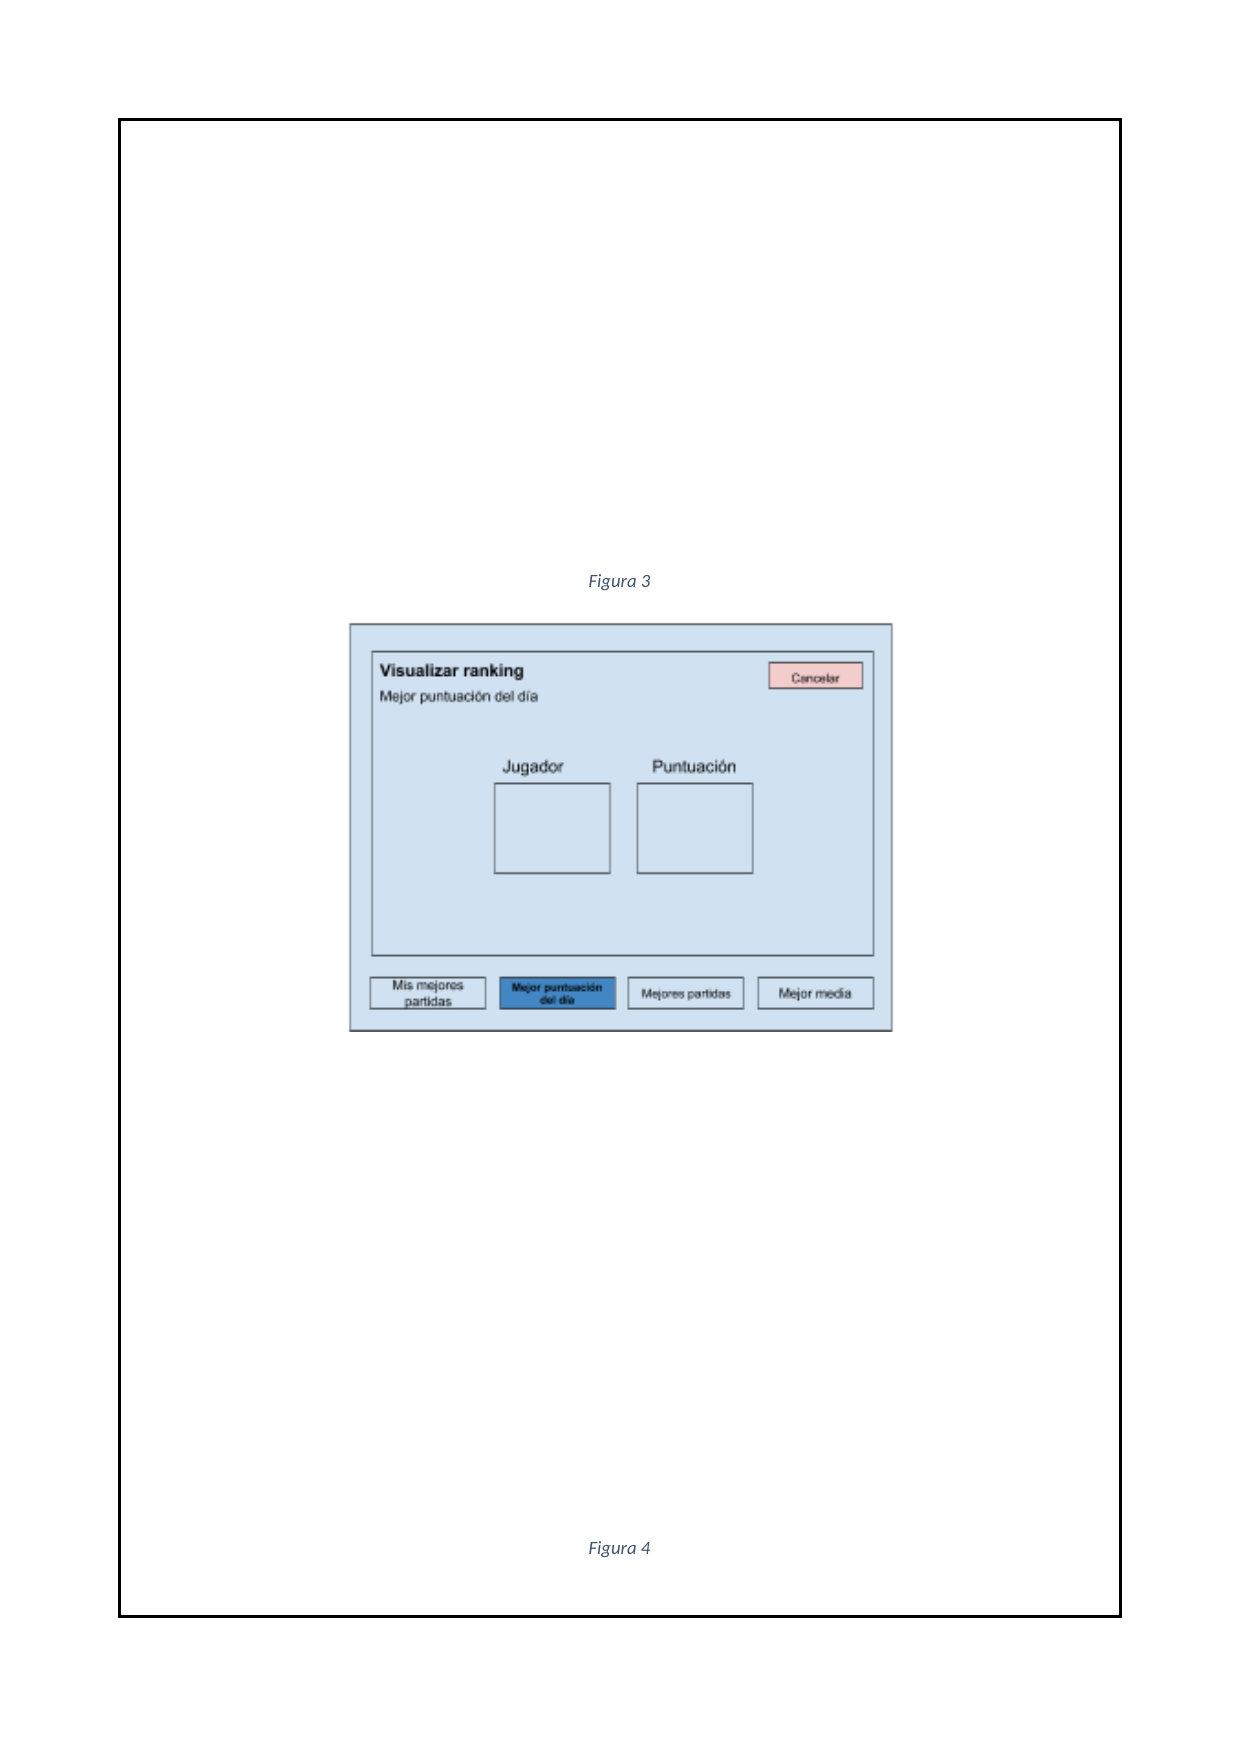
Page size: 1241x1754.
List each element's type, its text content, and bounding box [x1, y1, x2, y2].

table_cell Figura 3 Figura 4 [121, 121, 1119, 1615]
